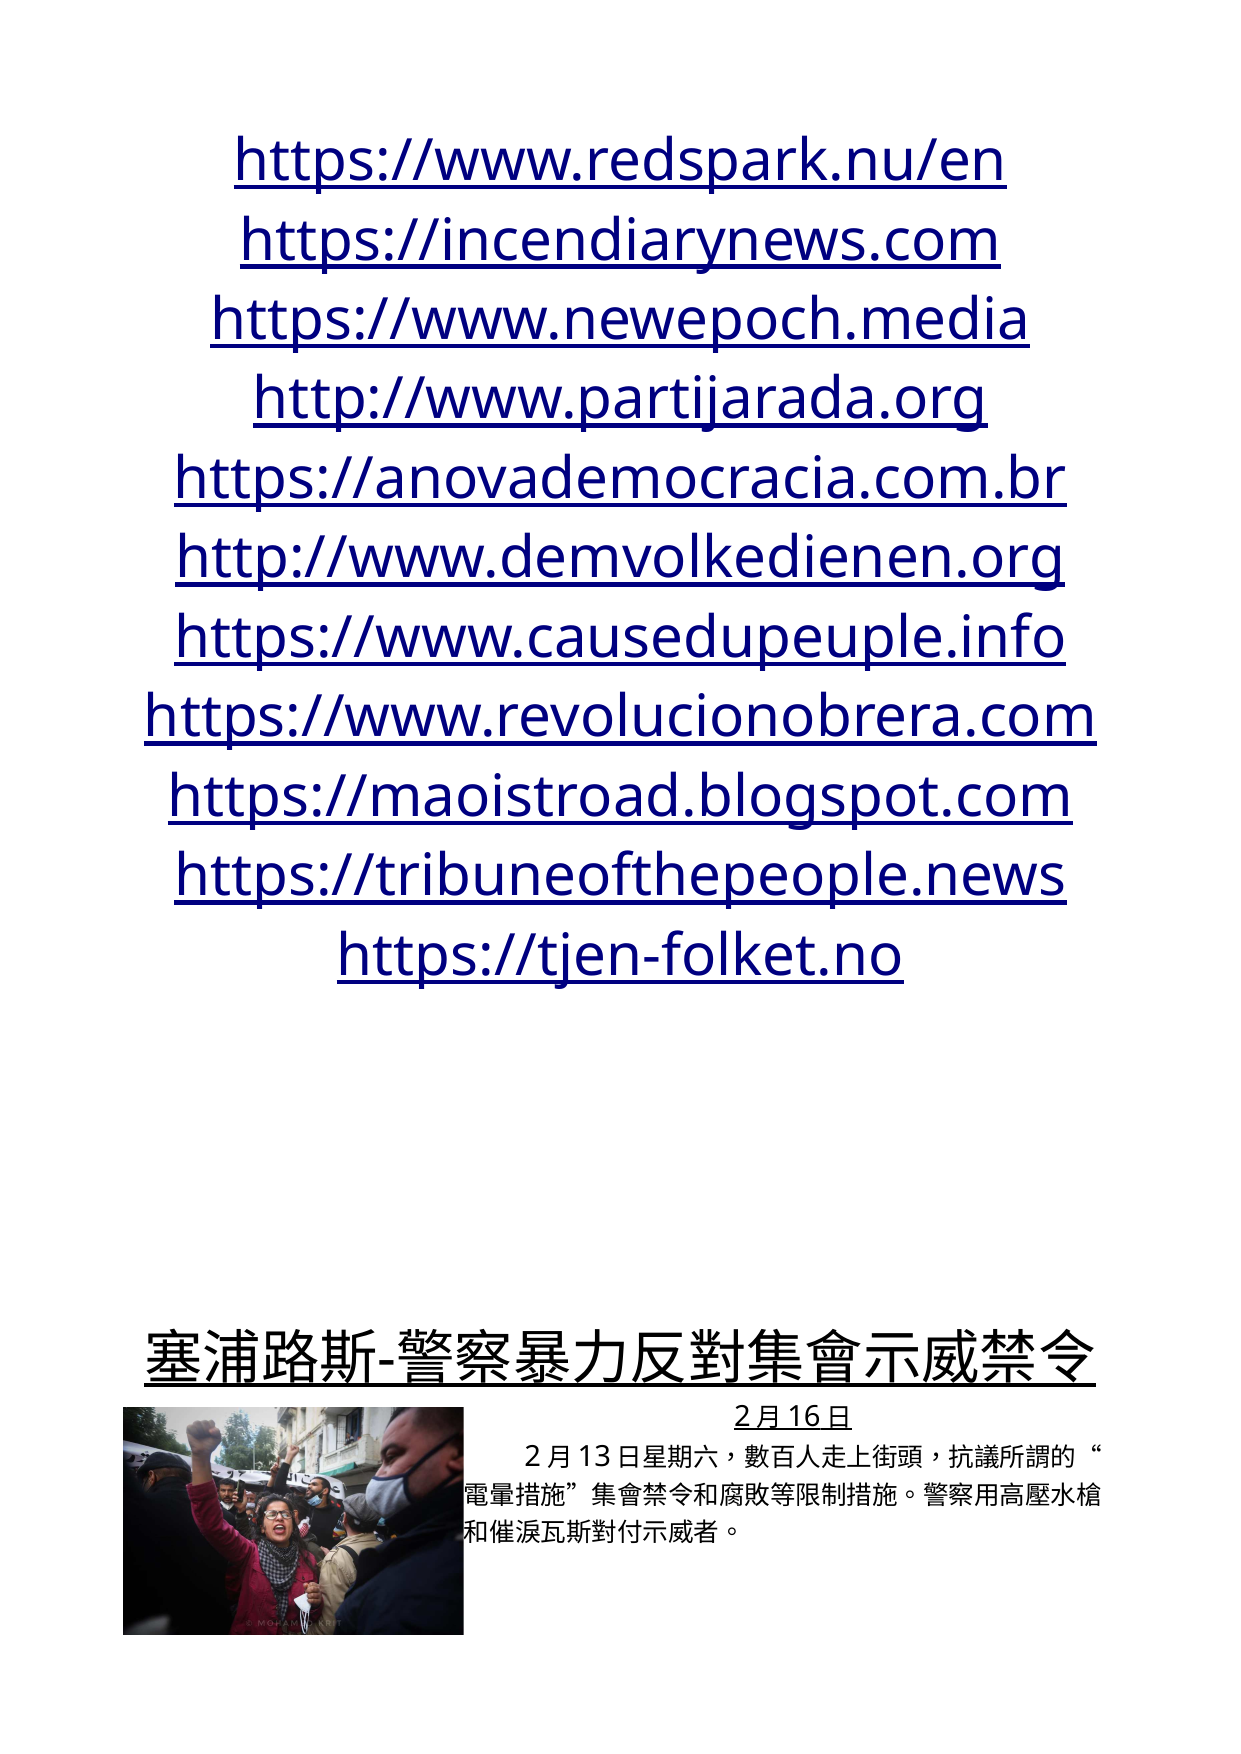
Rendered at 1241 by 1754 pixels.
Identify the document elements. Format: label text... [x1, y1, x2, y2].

text 塞浦路斯-警察暴力反對集會示威禁令 [118, 1310, 1122, 1395]
text https://www.revolucionobrera.com [118, 674, 1122, 754]
text https://maoistroad.blogspot.com [118, 754, 1122, 833]
text http://www.demvolkedienen.org [118, 516, 1122, 595]
text https://www.newepoch.media [118, 277, 1122, 357]
text https://www.causedupeuple.info [118, 595, 1122, 674]
text https://incendiarynews.com [118, 198, 1122, 277]
text 2月16日 [118, 1395, 1122, 1435]
text https://www.redspark.nu/en [118, 118, 1122, 198]
text http://www.partijarada.org [118, 357, 1122, 436]
text https://anovademocracia.com.br [118, 436, 1122, 516]
picture [123, 1407, 464, 1635]
text https://tribuneofthepeople.news [118, 833, 1122, 913]
text 2月13日星期六，數百人走上街頭，抗議所謂的“電暈措施”集會禁令和腐敗等限制措施。警察用高壓水槍和催淚瓦斯對付示威者。 [464, 1435, 1122, 1548]
text https://tjen-folket.no [118, 913, 1122, 992]
